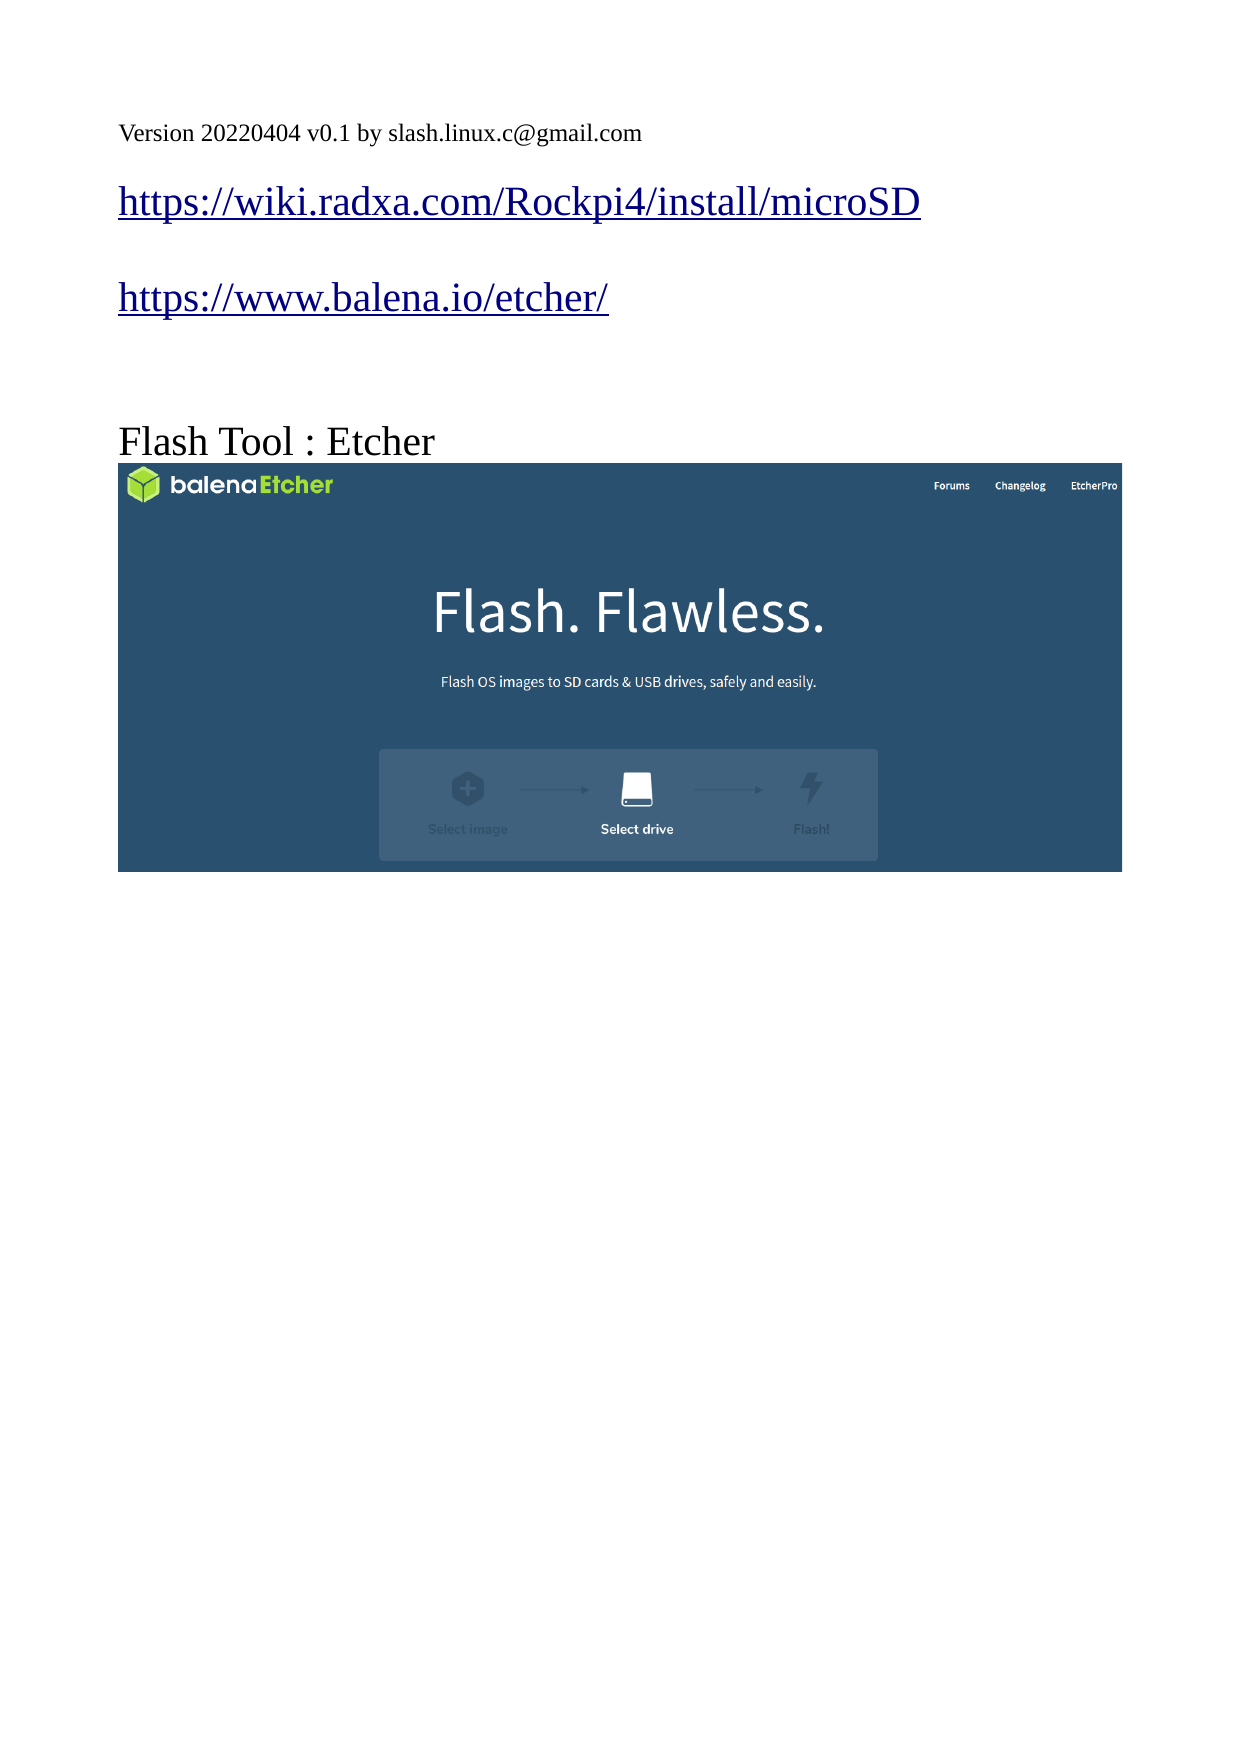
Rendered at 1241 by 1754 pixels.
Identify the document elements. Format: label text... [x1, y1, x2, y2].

text https://www.balena.io/etcher/ [118, 272, 1122, 320]
text https://wiki.radxa.com/Rockpi4/install/microSD [118, 176, 1122, 224]
text Flash Tool : Etcher [118, 416, 1122, 463]
picture [118, 463, 1123, 872]
